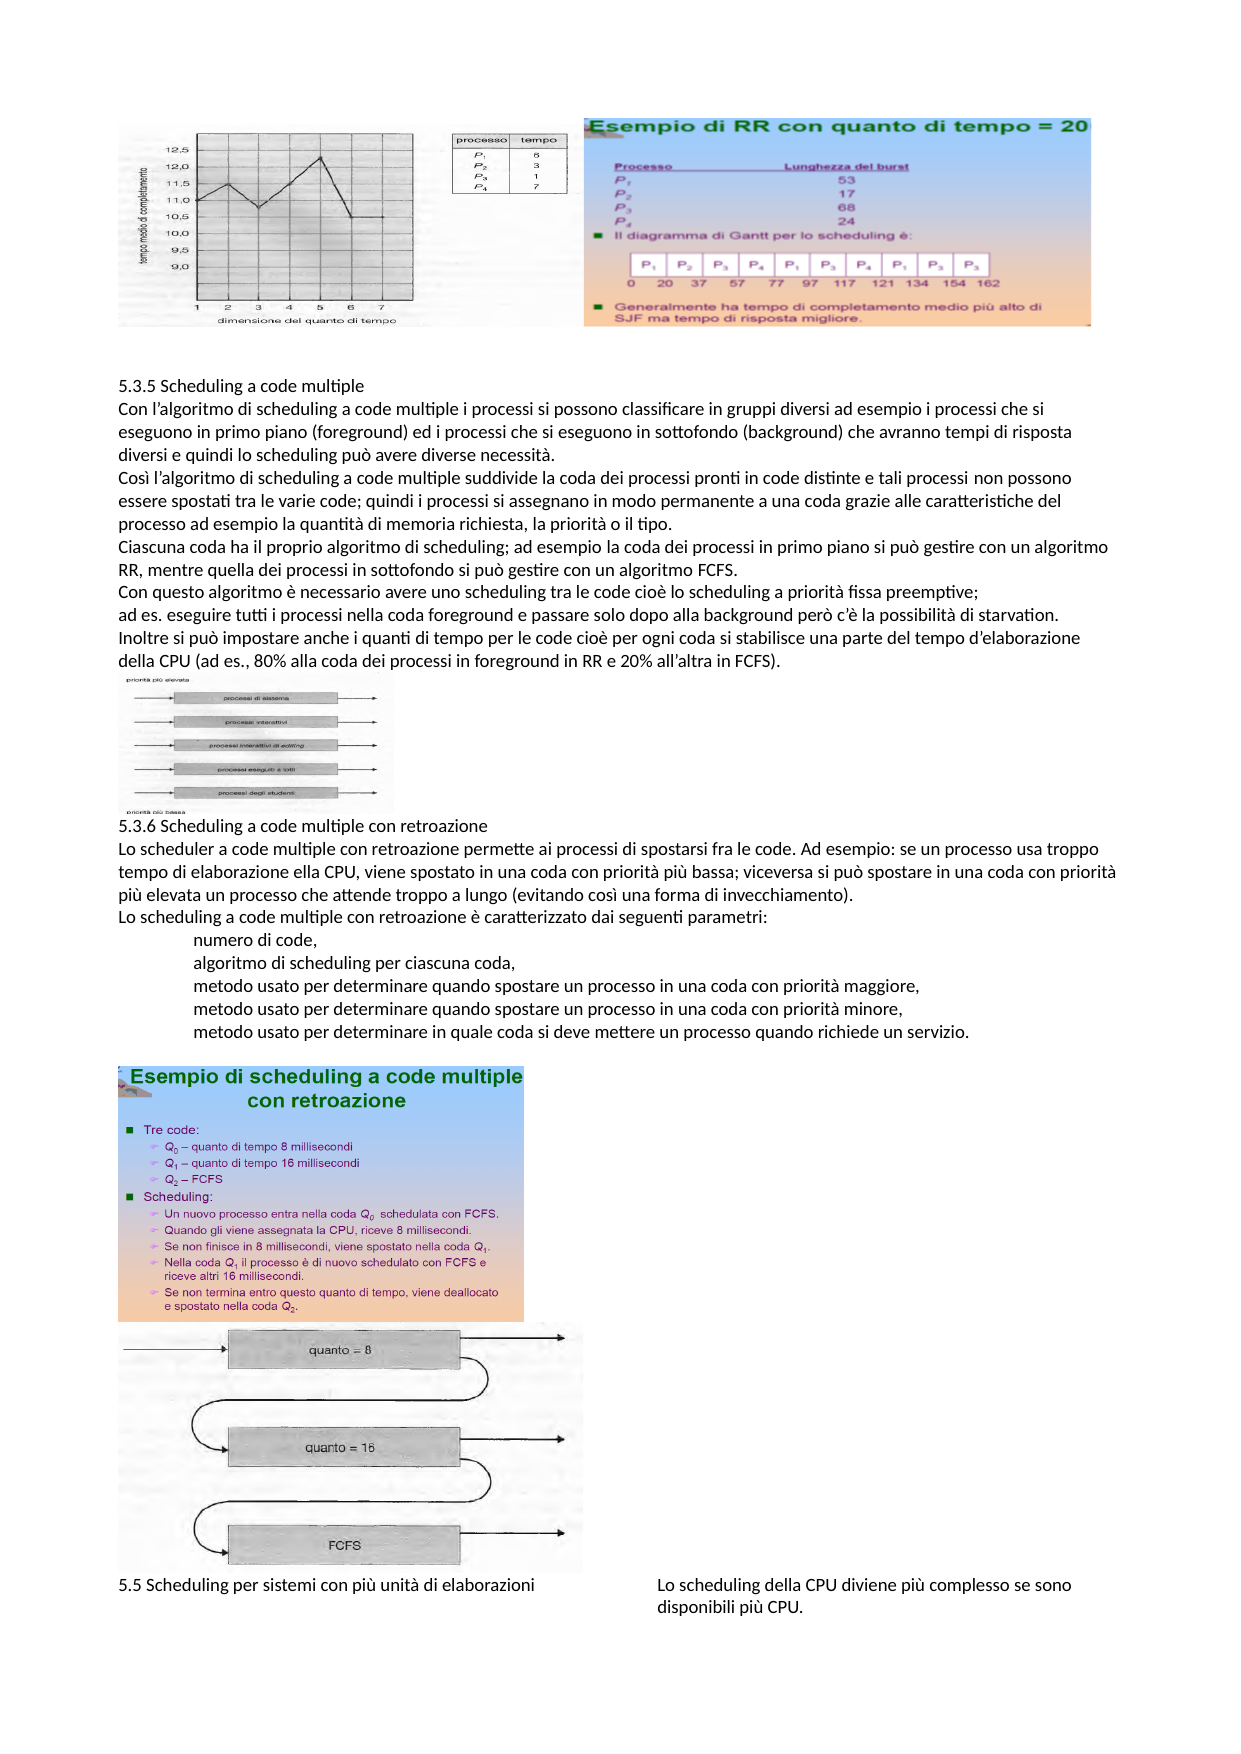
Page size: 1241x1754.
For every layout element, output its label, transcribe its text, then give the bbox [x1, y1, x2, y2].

text Ciascuna coda ha il proprio algoritmo di scheduling; ad esempio la coda dei processi in primo piano si può gestire con un algoritmo RR, mentre quella dei processi in sottofondo si può gestire con un algoritmo FCFS. [118, 535, 1122, 581]
text ad es. eseguire tutti i processi nella coda foreground e passare solo dopo alla background però c’è la possibilità di starvation. [118, 604, 1122, 627]
list metodo usato per determinare in quale coda si deve mettere un processo quando richiede un servizio. [193, 1020, 1122, 1043]
text Inoltre si può impostare anche i quanti di tempo per le code cioè per ogni coda si stabilisce una parte del tempo d’elaborazione della CPU (ad es., 80% alla coda dei processi in foreground in RR e 20% all’altra in FCFS). [118, 627, 1122, 672]
list metodo usato per determinare quando spostare un processo in una coda con priorità maggiore, [193, 974, 1122, 997]
text Lo scheduling a code multiple con retroazione è caratterizzato dai seguenti parametri: [118, 906, 1122, 929]
text Con questo algoritmo è necessario avere uno scheduling tra le code cioè lo scheduling a priorità fissa preemptive; [118, 581, 1122, 604]
text 5.3.6 Scheduling a code multiple con retroazione [118, 814, 1122, 837]
text 5.3.5 Scheduling a code multiple [118, 374, 1122, 397]
list numero di code, [193, 929, 1122, 952]
text 5.5 Scheduling per sistemi con più unità di elaborazioni [118, 1573, 583, 1596]
list algoritmo di scheduling per ciascuna coda, [193, 952, 1122, 974]
text Lo scheduling della CPU diviene più complesso se sono disponibili più CPU. [657, 1573, 1122, 1619]
picture [583, 118, 1092, 327]
text Così l’algoritmo di scheduling a code multiple suddivide la coda dei processi pronti in code distinte e tali processi non possono essere spostati tra le varie code; quindi i processi si assegnano in modo permanente a una coda grazie alle caratteristiche del processo ad esempio la quantità di memoria richiesta, la priorità o il tipo. [118, 466, 1122, 535]
text Con l’algoritmo di scheduling a code multiple i processi si possono classificare in gruppi diversi ad esempio i processi che si eseguono in primo piano (foreground) ed i processi che si eseguono in sottofondo (background) che avranno tempi di risposta diversi e quindi lo scheduling può avere diverse necessità. [118, 397, 1122, 466]
list metodo usato per determinare quando spostare un processo in una coda con priorità minore, [193, 997, 1122, 1020]
text Lo scheduler a code multiple con retroazione permette ai processi di spostarsi fra le code. Ad esempio: se un processo usa troppo tempo di elaborazione ella CPU, viene spostato in una coda con priorità più bassa; viceversa si può spostare in una coda con priorità più elevata un processo che attende troppo a lungo (evitando così una forma di invecchiamento). [118, 837, 1122, 906]
